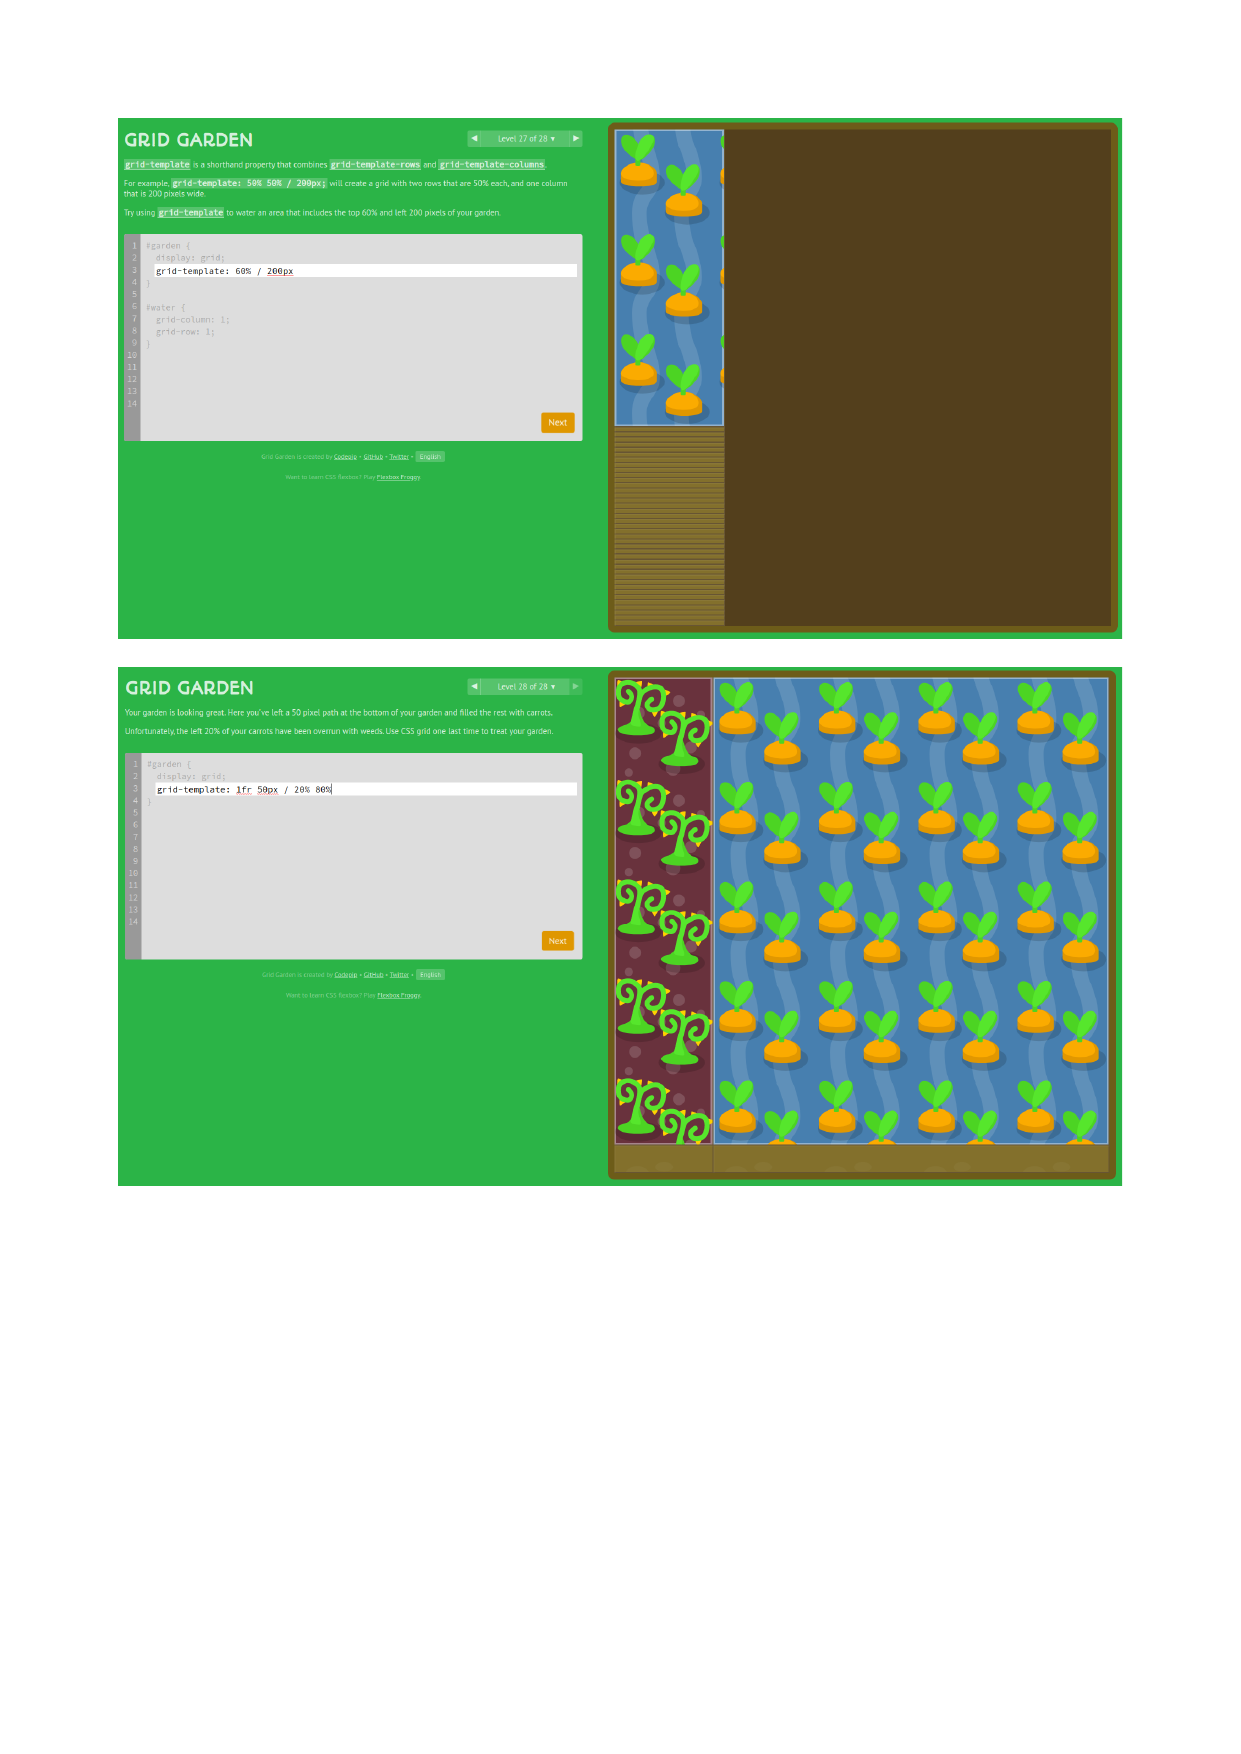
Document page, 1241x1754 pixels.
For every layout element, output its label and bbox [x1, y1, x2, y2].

picture [118, 667, 1123, 1186]
picture [118, 118, 1123, 639]
